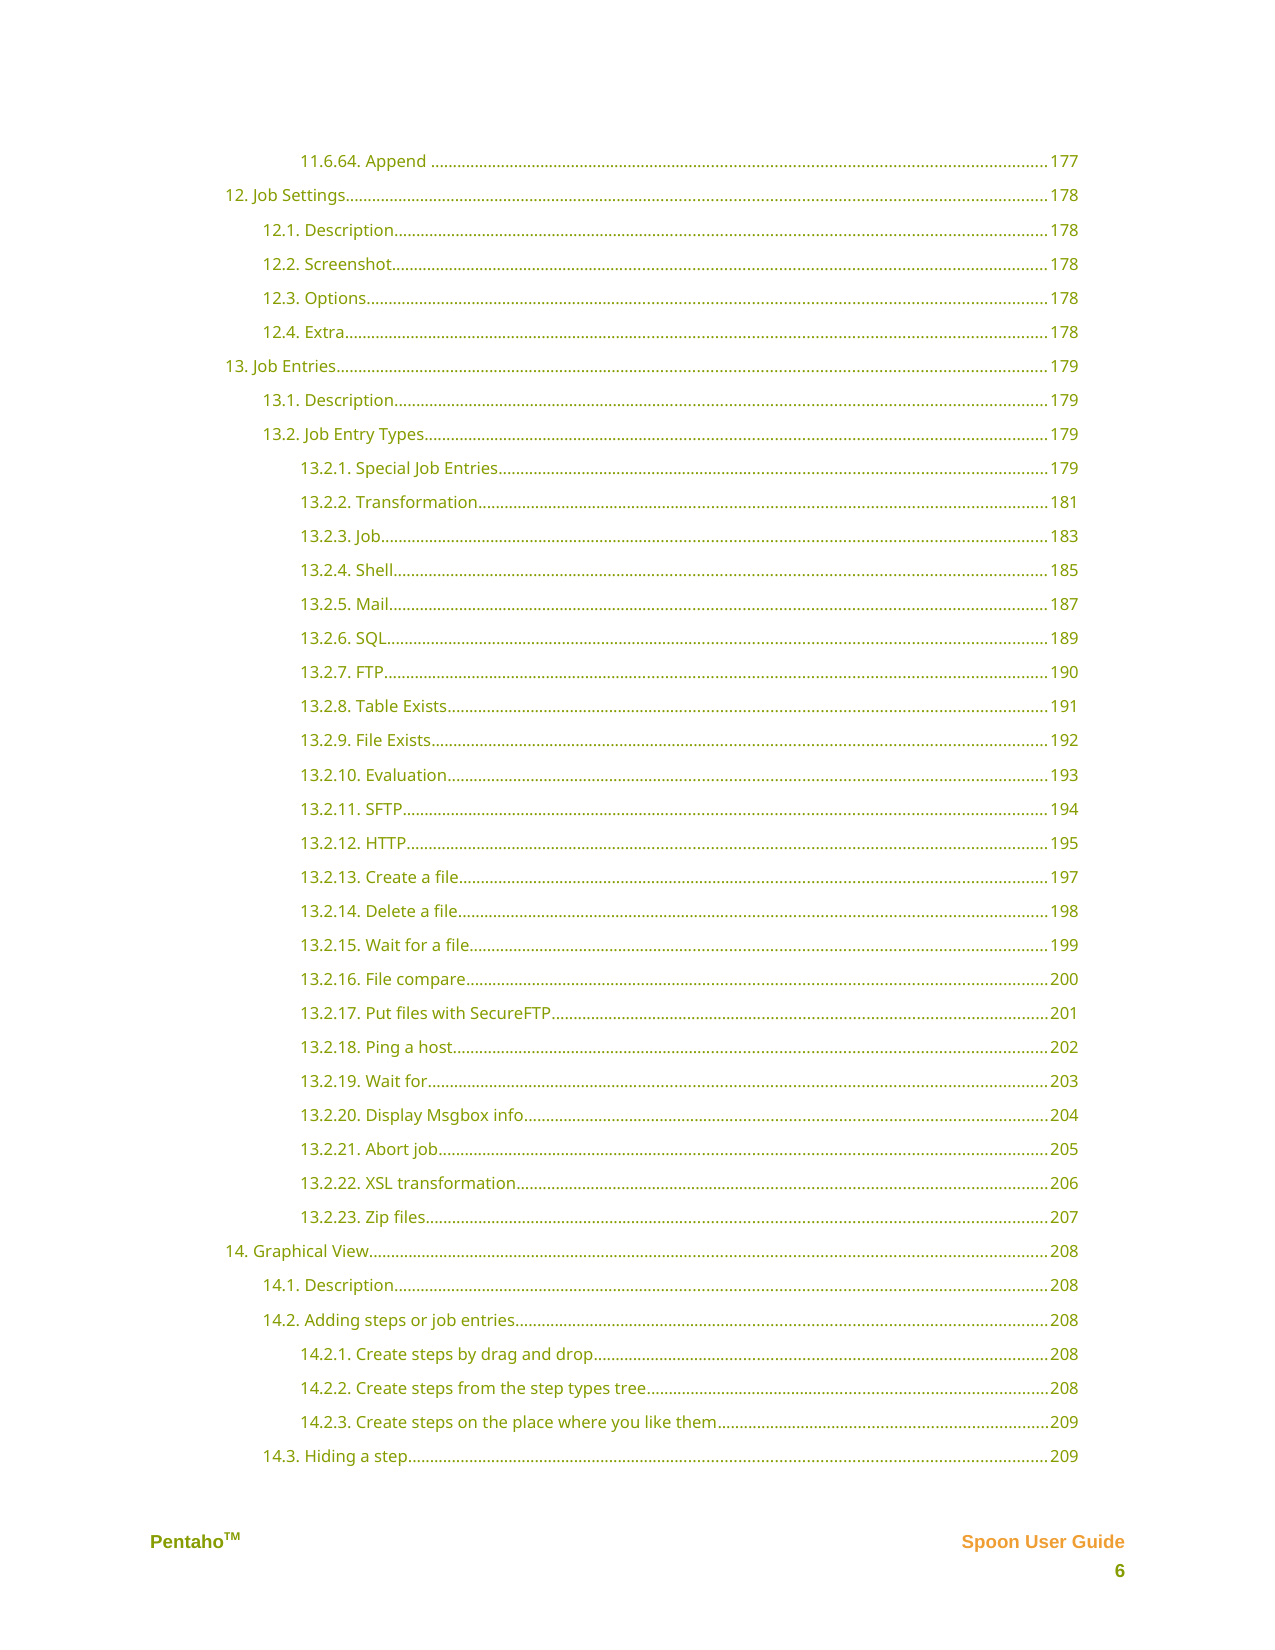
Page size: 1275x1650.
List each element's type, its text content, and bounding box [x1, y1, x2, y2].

text 13.2.3. Job 183 [300, 525, 1125, 547]
text 14.2.1. Create steps by drag and drop 208 [300, 1342, 1125, 1365]
text 13.2.1. Special Job Entries 179 [300, 457, 1125, 479]
text 14.2.2. Create steps from the step types tree 208 [300, 1376, 1125, 1399]
text 12. Job Settings 178 [225, 184, 1200, 207]
text 13.2.21. Abort job 205 [300, 1138, 1125, 1161]
text 13.2.23. Zip files 207 [300, 1206, 1125, 1229]
text 13.2.7. FTP 190 [300, 661, 1125, 684]
text 14.2.3. Create steps on the place where you like them 209 [300, 1410, 1125, 1433]
text 13.2. Job Entry Types 179 [262, 422, 1125, 445]
text 13.2.14. Delete a file 198 [300, 899, 1125, 922]
text 12.1. Description 178 [262, 218, 1125, 241]
text 13.2.11. SFTP 194 [300, 797, 1125, 820]
text 13.2.16. File compare 200 [300, 967, 1125, 990]
text 12.2. Screenshot 178 [262, 252, 1125, 275]
text 13.2.8. Table Exists 191 [300, 695, 1125, 718]
text 13.2.20. Display Msgbox info 204 [300, 1104, 1125, 1126]
text 13.2.12. HTTP 195 [300, 831, 1125, 854]
text 11.6.64. Append 177 [300, 150, 1125, 173]
text 13.1. Description 179 [262, 388, 1125, 411]
text 12.3. Options 178 [262, 286, 1125, 309]
text 13. Job Entries 179 [225, 354, 1200, 377]
text 14.1. Description 208 [262, 1274, 1125, 1297]
text 13.2.19. Wait for 203 [300, 1070, 1125, 1092]
text 13.2.2. Transformation 181 [300, 491, 1125, 513]
text 14.3. Hiding a step 209 [262, 1444, 1125, 1467]
text 13.2.13. Create a file 197 [300, 865, 1125, 888]
text 13.2.5. Mail 187 [300, 593, 1125, 616]
text 13.2.15. Wait for a file 199 [300, 933, 1125, 956]
text 12.4. Extra 178 [262, 320, 1125, 343]
text 13.2.4. Shell 185 [300, 559, 1125, 581]
text 13.2.9. File Exists 192 [300, 729, 1125, 752]
text 13.2.10. Evaluation 193 [300, 763, 1125, 786]
text 13.2.17. Put files with SecureFTP 201 [300, 1002, 1125, 1024]
text 13.2.18. Ping a host 202 [300, 1036, 1125, 1058]
text 14. Graphical View 208 [225, 1240, 1200, 1263]
text 13.2.6. SQL 189 [300, 627, 1125, 649]
text 13.2.22. XSL transformation 206 [300, 1172, 1125, 1194]
text 14.2. Adding steps or job entries 208 [262, 1308, 1125, 1331]
